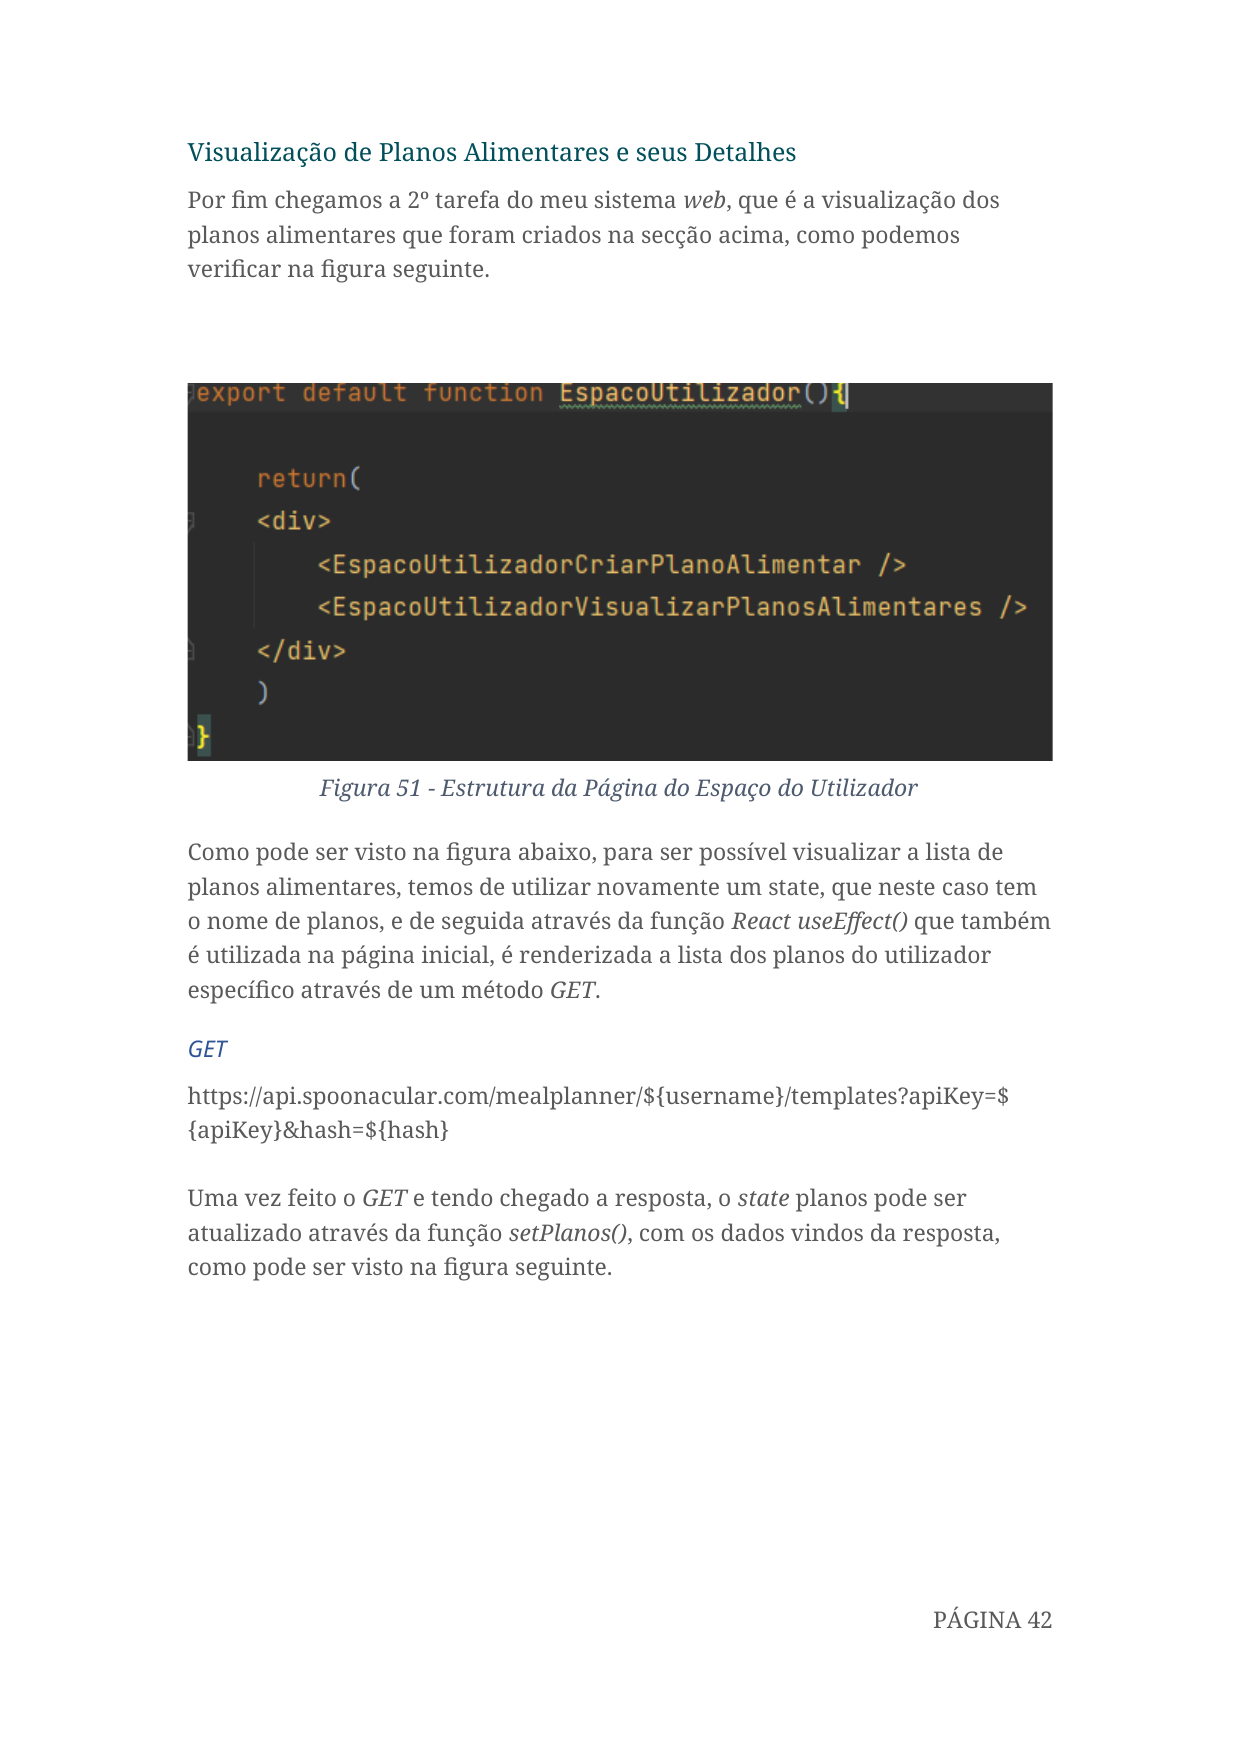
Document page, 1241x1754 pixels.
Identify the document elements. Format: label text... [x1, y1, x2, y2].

text Por fim chegamos a 2º tarefa do meu sistema web, que é a visualização dos planos alimentares que foram criados na secção acima, como podemos verificar na figura seguinte. [187, 184, 1053, 284]
text Figura 51 - Estrutura da Página do Espaço do Utilizador [187, 772, 1053, 803]
subtitle Visualização de Planos Alimentares e seus Detalhes [187, 134, 1053, 168]
text Como pode ser visto na figura abaixo, para ser possível visualizar a lista de planos alimentares, temos de utilizar novamente um state, que neste caso tem o nome de planos, e de seguida através da função React useEffect() que também é utilizada na página inicial, é renderizada a lista dos planos do utilizador específico através de um método GET. [187, 836, 1053, 1005]
text Uma vez feito o GET e tendo chegado a resposta, o state planos pode ser atualizado através da função setPlanos(), com os dados vindos da resposta, como pode ser visto na figura seguinte. [187, 1182, 1053, 1282]
subtitle GET [187, 1033, 1053, 1064]
text https://api.spoonacular.com/mealplanner/${username}/templates?apiKey=${apiKey}&hash=${hash} [187, 1080, 1053, 1146]
